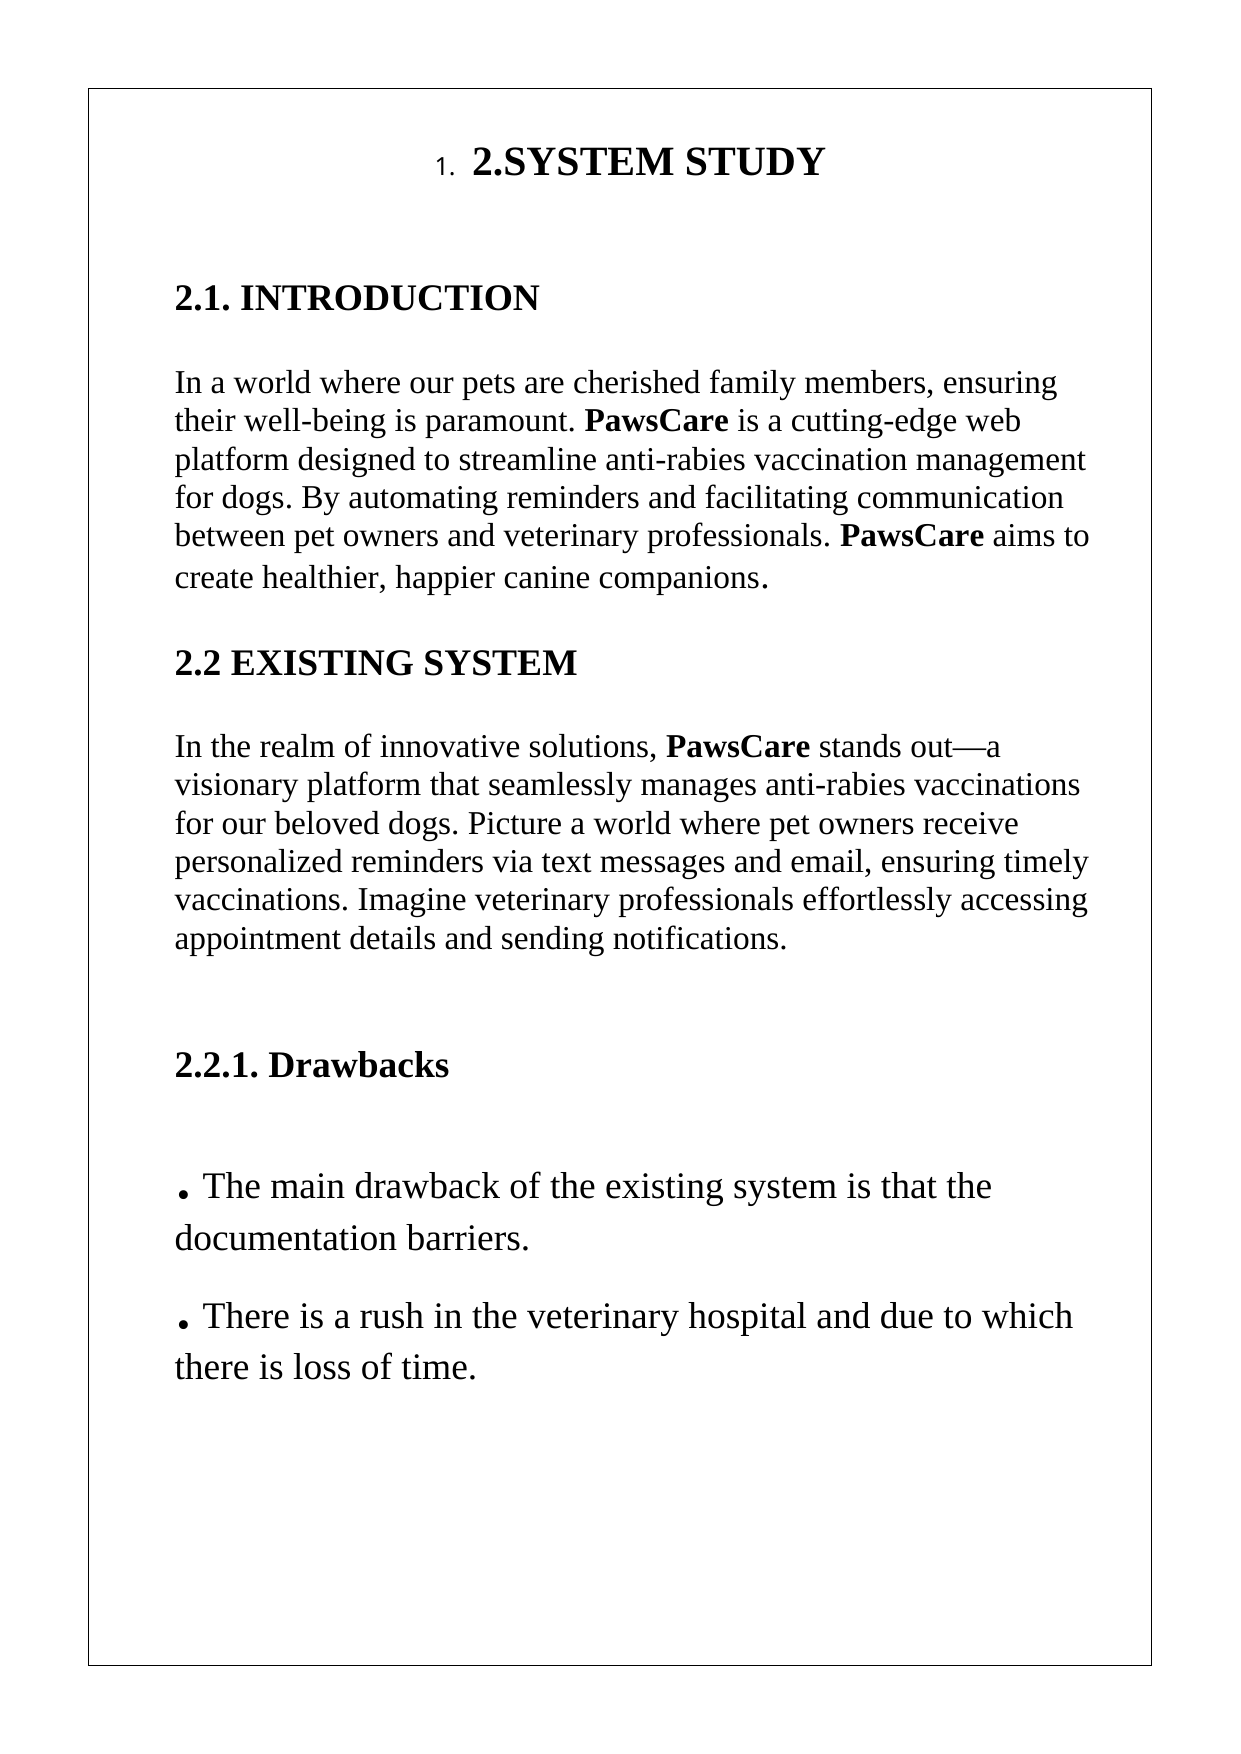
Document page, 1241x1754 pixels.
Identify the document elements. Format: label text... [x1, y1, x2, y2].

text 2.2.1. Drawbacks [174, 1042, 1103, 1086]
text 2.2 EXISTING SYSTEM [174, 640, 1103, 683]
text In a world where our pets are cherished family members, ensuring their well-being is paramount. PawsCare is a cutting-edge web platform designed to streamline anti-rabies vaccination management for dogs. By automating reminders and facilitating communication between pet owners and veterinary professionals. PawsCare aims to create healthier, happier canine companions. [174, 362, 1103, 597]
text In the realm of innovative solutions, PawsCare stands out—a visionary platform that seamlessly manages anti-rabies vaccinations for our beloved dogs. Picture a world where pet owners receive personalized reminders via text messages and email, ensuring timely vaccinations. Imagine veterinary professionals effortlessly accessing appointment details and sending notifications. [174, 726, 1103, 956]
text . The main drawback of the existing system is that the documentation barriers. [174, 1129, 1103, 1258]
text . There is a rush in the veterinary hospital and due to which there is loss of time. [174, 1258, 1103, 1387]
text 2.1. INTRODUCTION [137, 276, 1103, 319]
list 2.SYSTEM STUDY [434, 137, 1103, 185]
